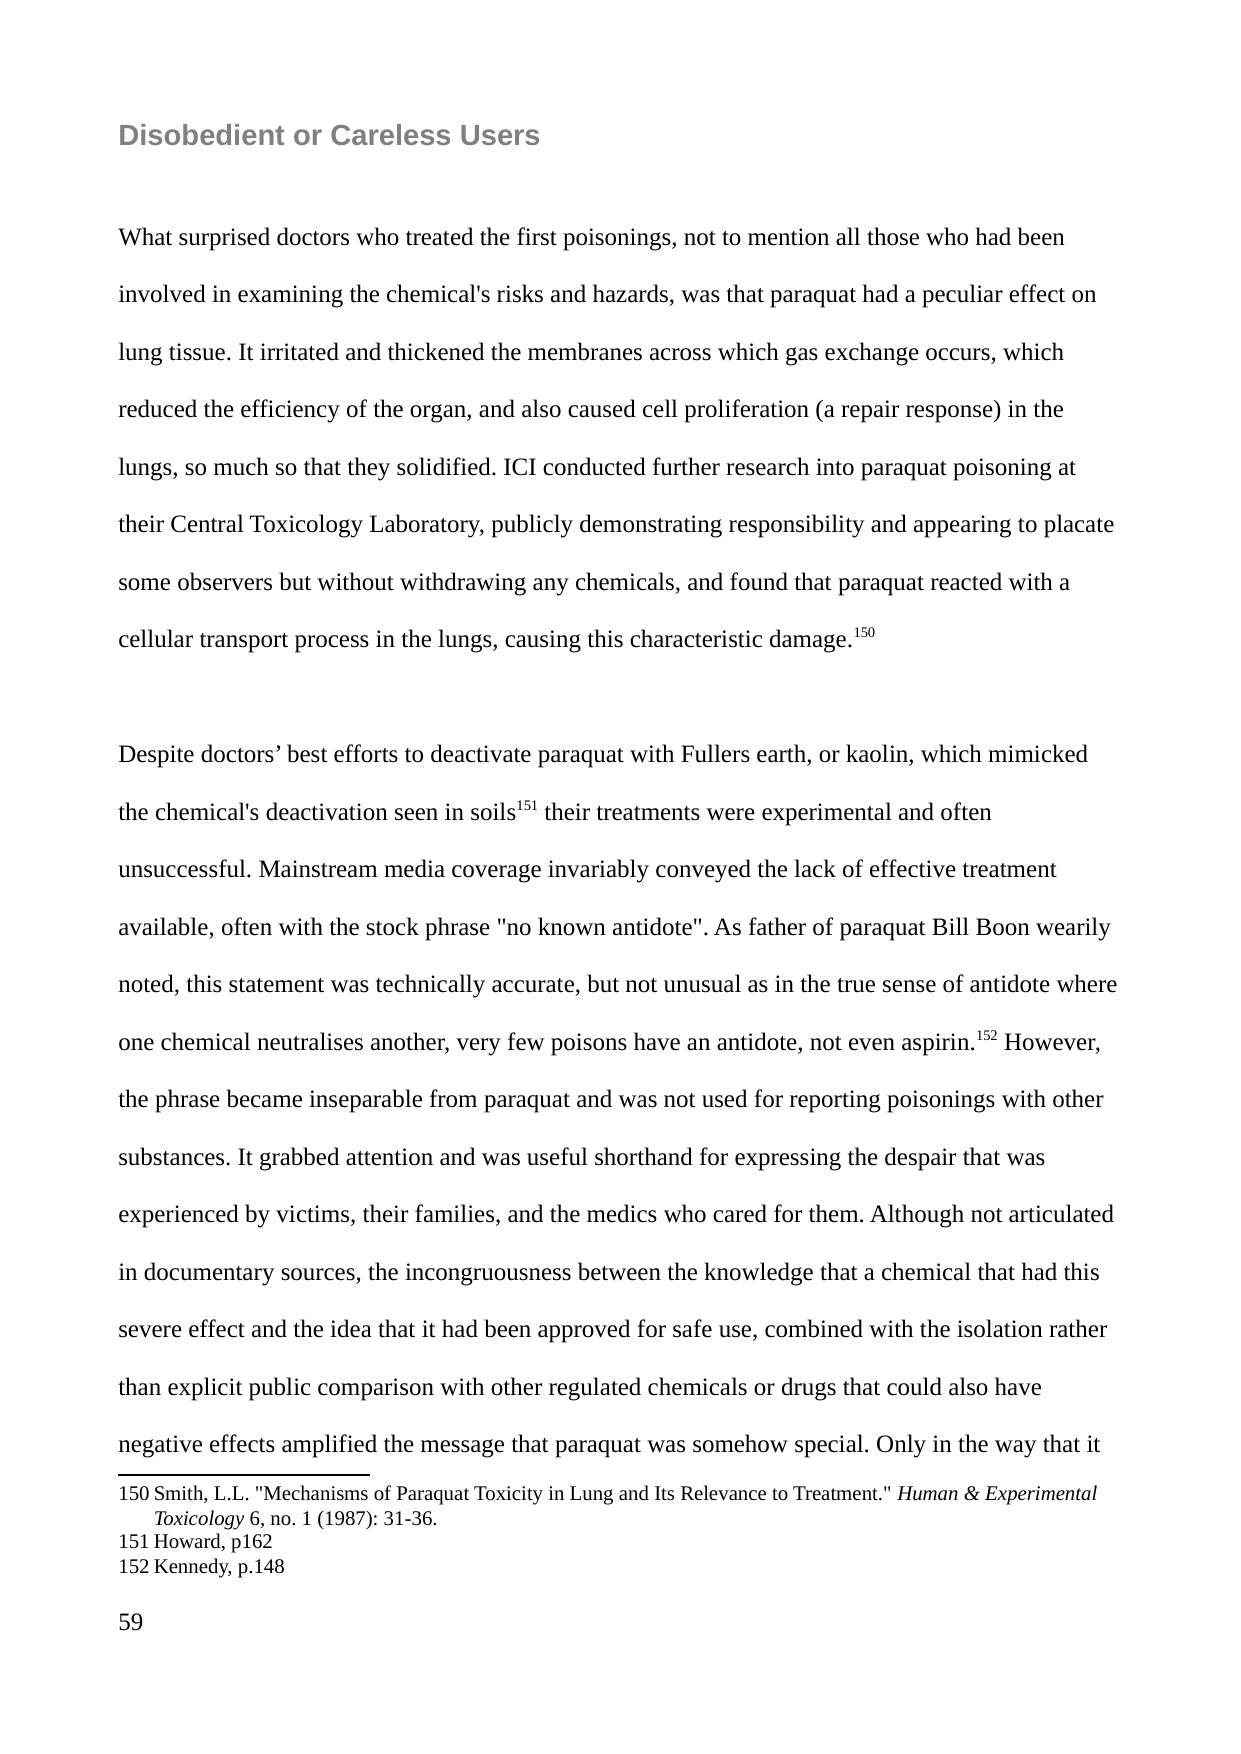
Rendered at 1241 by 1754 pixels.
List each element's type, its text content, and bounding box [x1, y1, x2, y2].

text Howard, p162 [118, 1529, 1122, 1553]
text Smith, L.L. "Mechanisms of Paraquat Toxicity in Lung and Its Relevance to Treatment." Human & Experimental Toxicology 6, no. 1 (1987): 31-36. [118, 1481, 1122, 1529]
subtitle Disobedient or Careless Users [118, 118, 1122, 152]
text Despite doctors’ best efforts to deactivate paraquat with Fullers earth, or kaolin, which mimicked the chemical's deactivation seen in soils their treatments were experimental and often unsuccessful. Mainstream media coverage invariably conveyed the lack of effective treatment available, often with the stock phrase "no known antidote". As father of paraquat Bill Boon wearily noted, this statement was technically accurate, but not unusual as in the true sense of antidote where one chemical neutralises another, very few poisons have an antidote, not even aspirin. However, the phrase became inseparable from paraquat and was not used for reporting poisonings with other substances. It grabbed attention and was useful shorthand for expressing the despair that was experienced by victims, their families, and the medics who cared for them. Although not articulated in documentary sources, the incongruousness between the knowledge that a chemical that had this severe effect and the idea that it had been approved for safe use, combined with the isolation rather than explicit public comparison with other regulated chemicals or drugs that could also have negative effects amplified the message that paraquat was somehow special. Only in the way that it [118, 739, 1122, 1458]
text What surprised doctors who treated the first poisonings, not to mention all those who had been involved in examining the chemical's risks and hazards, was that paraquat had a peculiar effect on lung tissue. It irritated and thickened the membranes across which gas exchange occurs, which reduced the efficiency of the organ, and also caused cell proliferation (a repair response) in the lungs, so much so that they solidified. ICI conducted further research into paraquat poisoning at their Central Toxicology Laboratory, publicly demonstrating responsibility and appearing to placate some observers but without withdrawing any chemicals, and found that paraquat reacted with a cellular transport process in the lungs, causing this characteristic damage. [118, 222, 1122, 653]
text Kennedy, p.148 [118, 1553, 1122, 1578]
